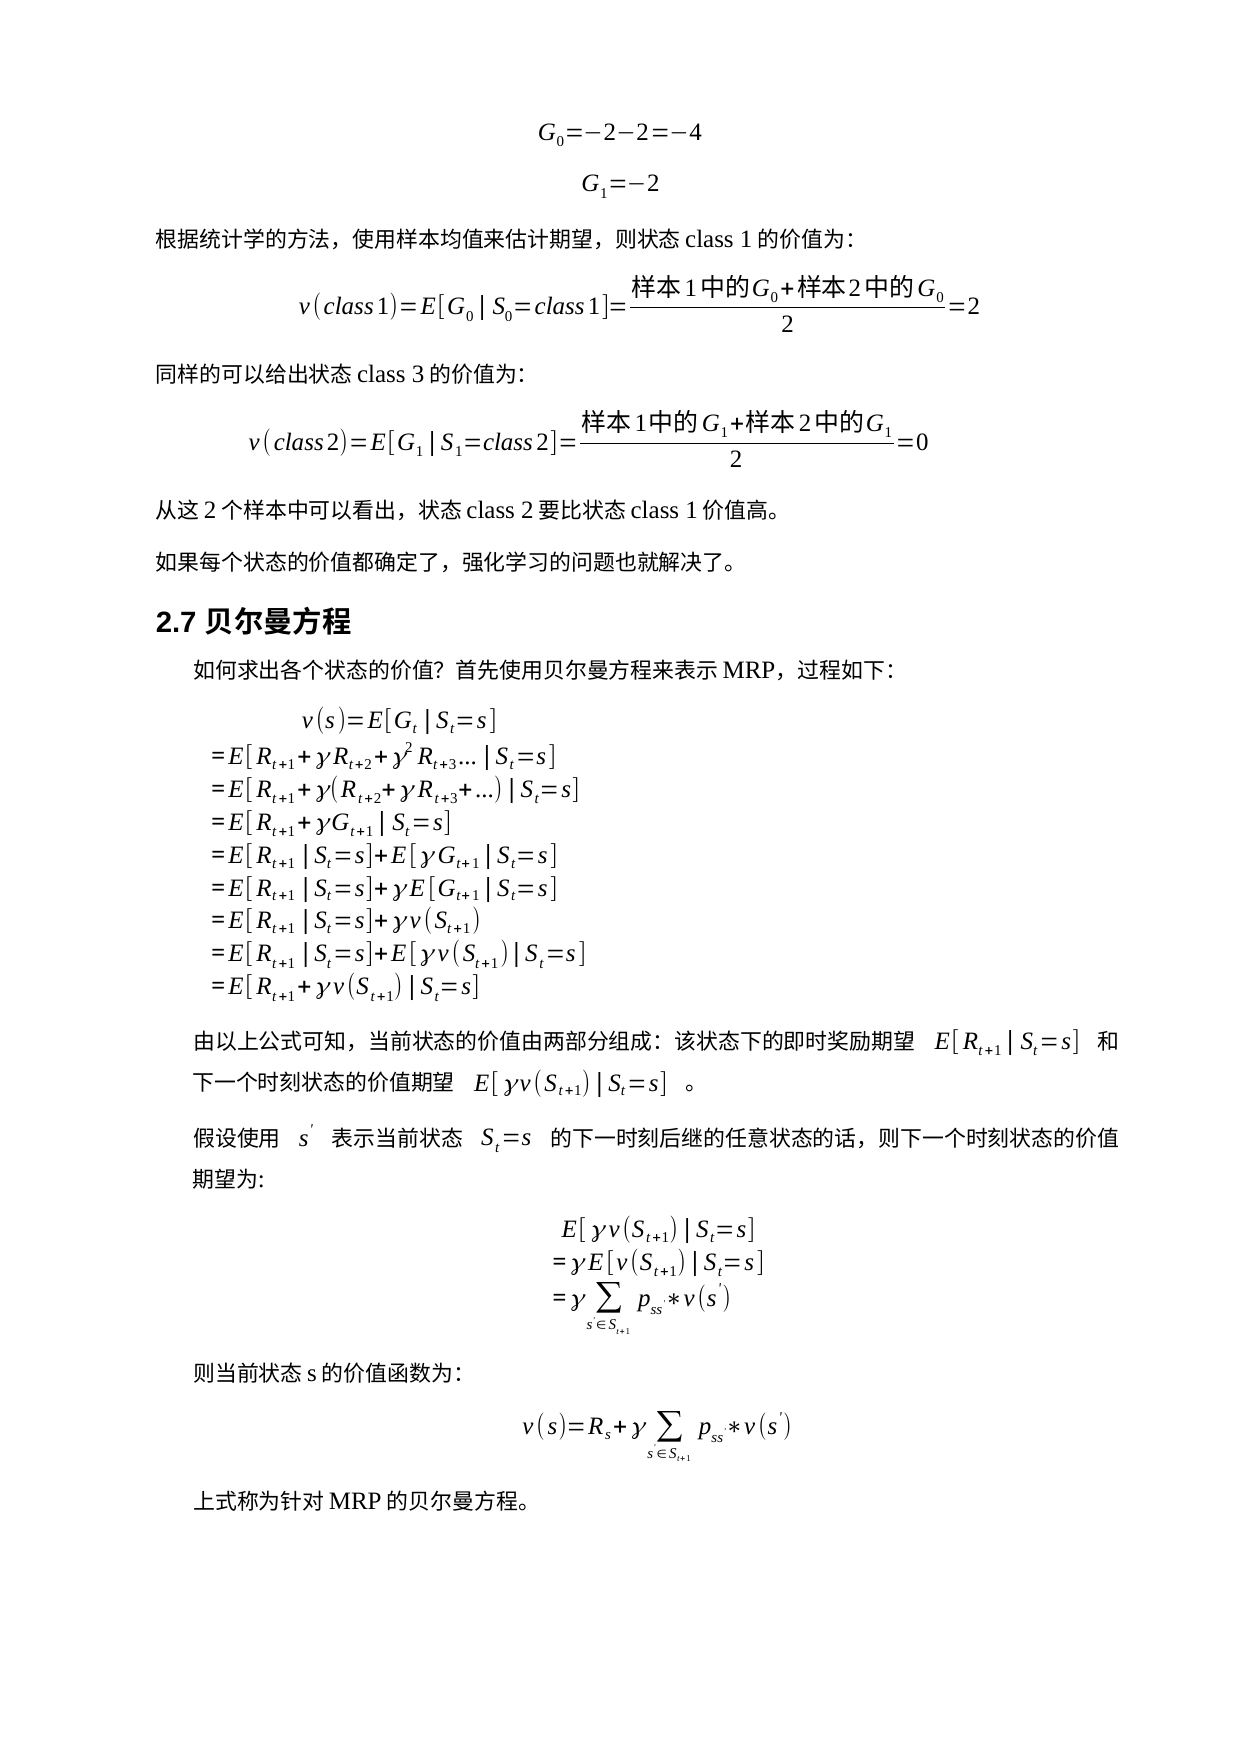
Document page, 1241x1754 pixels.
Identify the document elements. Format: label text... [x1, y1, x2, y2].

text 从这2个样本中可以看出，状态class 2要比状态class 1价值高。 [118, 493, 1122, 524]
text 则当前状态s的价值函数为： [192, 1356, 1122, 1388]
text 如何求出各个状态的价值？首先使用贝尔曼方程来表示MRP，过程如下： [118, 653, 1122, 684]
text 由以上公式可知，当前状态的价值由两部分组成：该状态下的即时奖励期望和下一个时刻状态的价值期望。 [192, 1024, 1122, 1099]
text 如果每个状态的价值都确定了，强化学习的问题也就解决了。 [118, 545, 1122, 577]
text 根据统计学的方法，使用样本均值来估计期望，则状态class 1的价值为： [118, 222, 1122, 253]
text 上式称为针对MRP的贝尔曼方程。 [192, 1484, 1122, 1516]
text 假设使用表示当前状态的下一时刻后继的任意状态的话，则下一个时刻状态的价值期望为: [192, 1120, 1122, 1193]
text 同样的可以给出状态class 3的价值为： [118, 357, 1122, 389]
subtitle 2.7 贝尔曼方程 [118, 598, 1122, 640]
